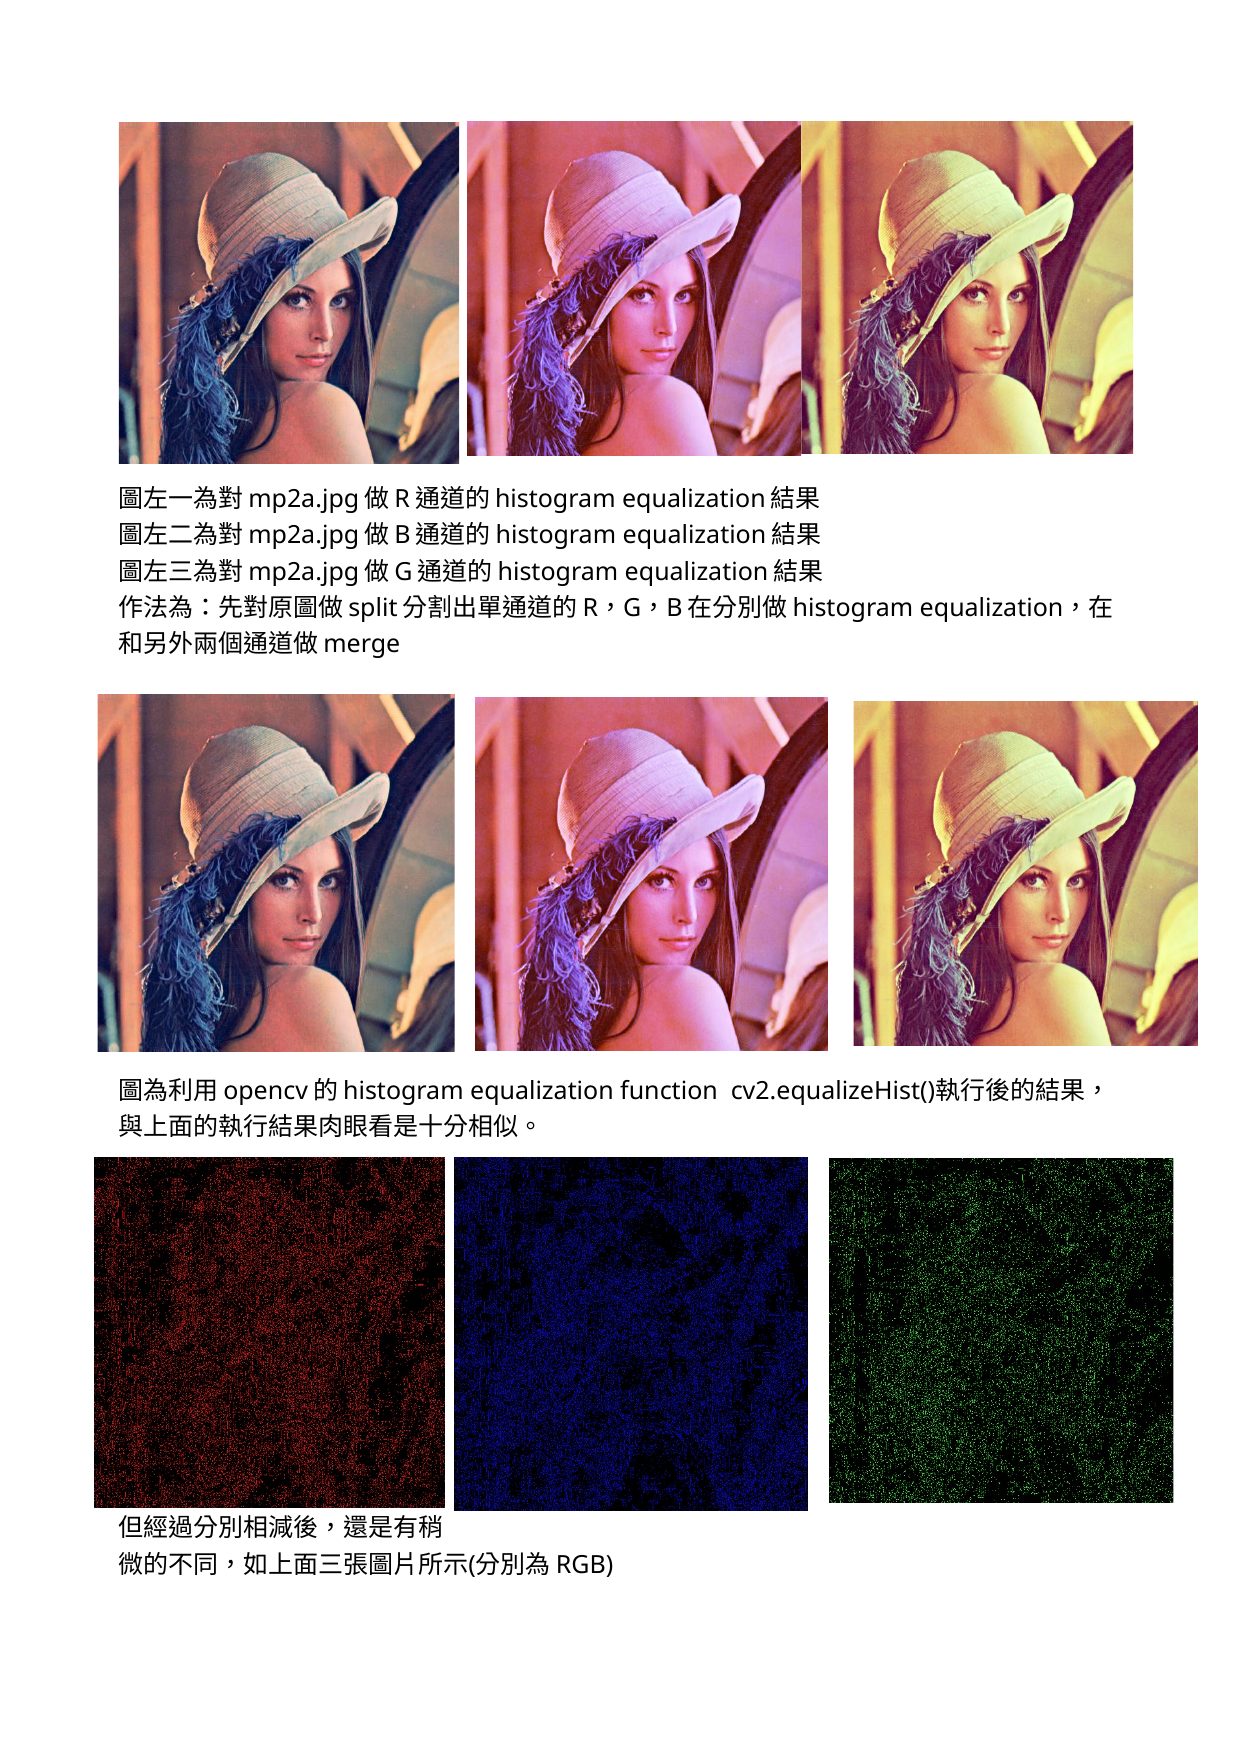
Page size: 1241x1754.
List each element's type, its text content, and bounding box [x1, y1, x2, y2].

text 圖左二為對mp2a.jpg做B通道的histogram equalization結果 [118, 515, 1122, 551]
picture [94, 1157, 445, 1508]
picture [853, 701, 1198, 1046]
text 圖左一為對mp2a.jpg做R通道的histogram equalization結果 [118, 152, 1122, 515]
text 圖左三為對mp2a.jpg做G通道的histogram equalization結果 [118, 551, 1122, 587]
picture [467, 121, 1134, 456]
picture [475, 697, 828, 1051]
picture [97, 694, 455, 1052]
picture [829, 1158, 1174, 1503]
text 作法為：先對原圖做split分割出單通道的R，G，B在分別做histogram equalization，在和另外兩個通道做merge [118, 587, 1122, 660]
text 圖為利用opencv的histogram equalization function cv2.equalizeHist()執行後的結果，與上面的執行結果肉眼看是十分相似。 [118, 1034, 1122, 1143]
text 但經過分別相減後，還是有稍微的不同，如上面三張圖片所示(分別為RGB) [118, 1484, 1122, 1580]
picture [454, 1157, 808, 1511]
picture [118, 122, 460, 464]
